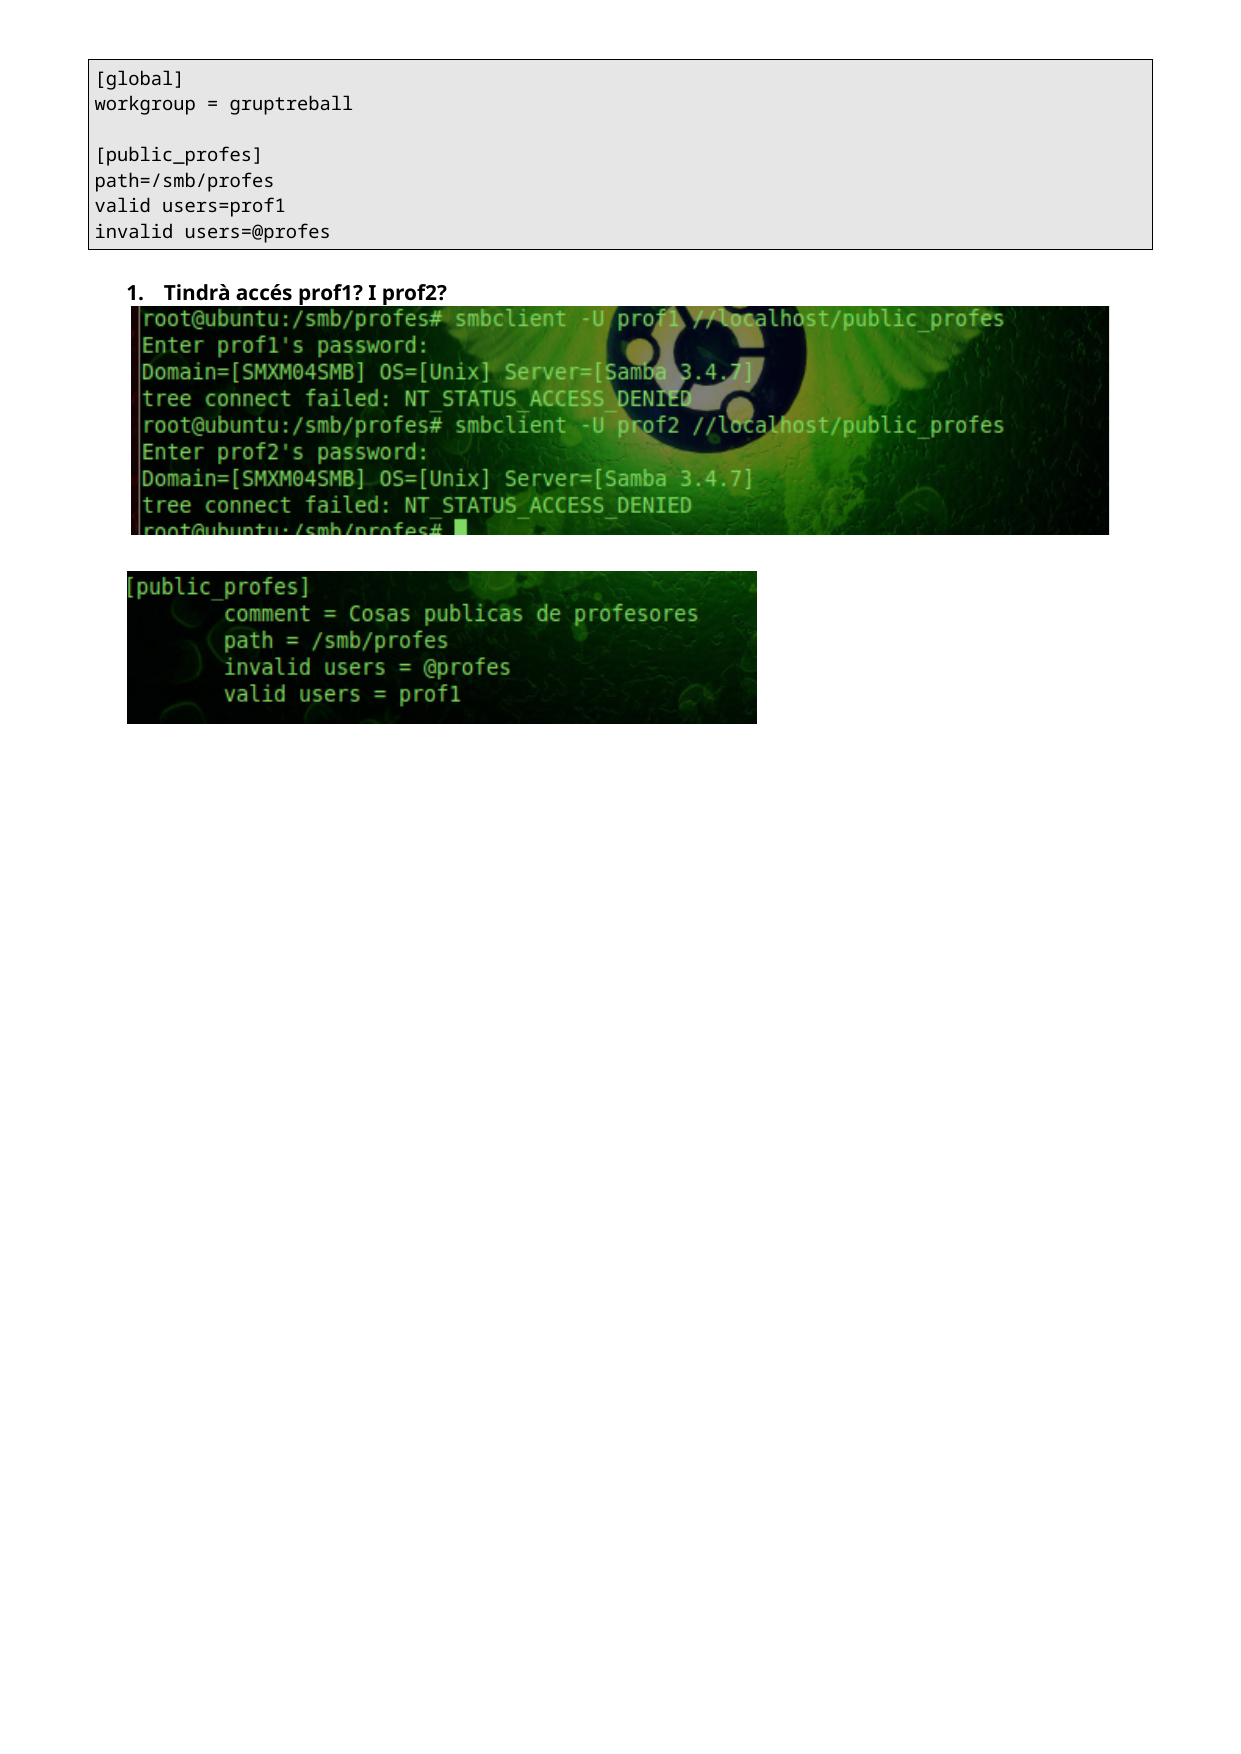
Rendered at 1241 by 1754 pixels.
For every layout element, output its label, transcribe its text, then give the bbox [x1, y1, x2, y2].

picture [131, 306, 1110, 535]
table_header [global] workgroup = gruptreball [public_profes] path=/smb/profes valid users=prof1 invalid users=@profes [89, 60, 1152, 249]
list Tindrà accés prof1? I prof2? [126, 278, 1152, 306]
picture [127, 571, 757, 724]
